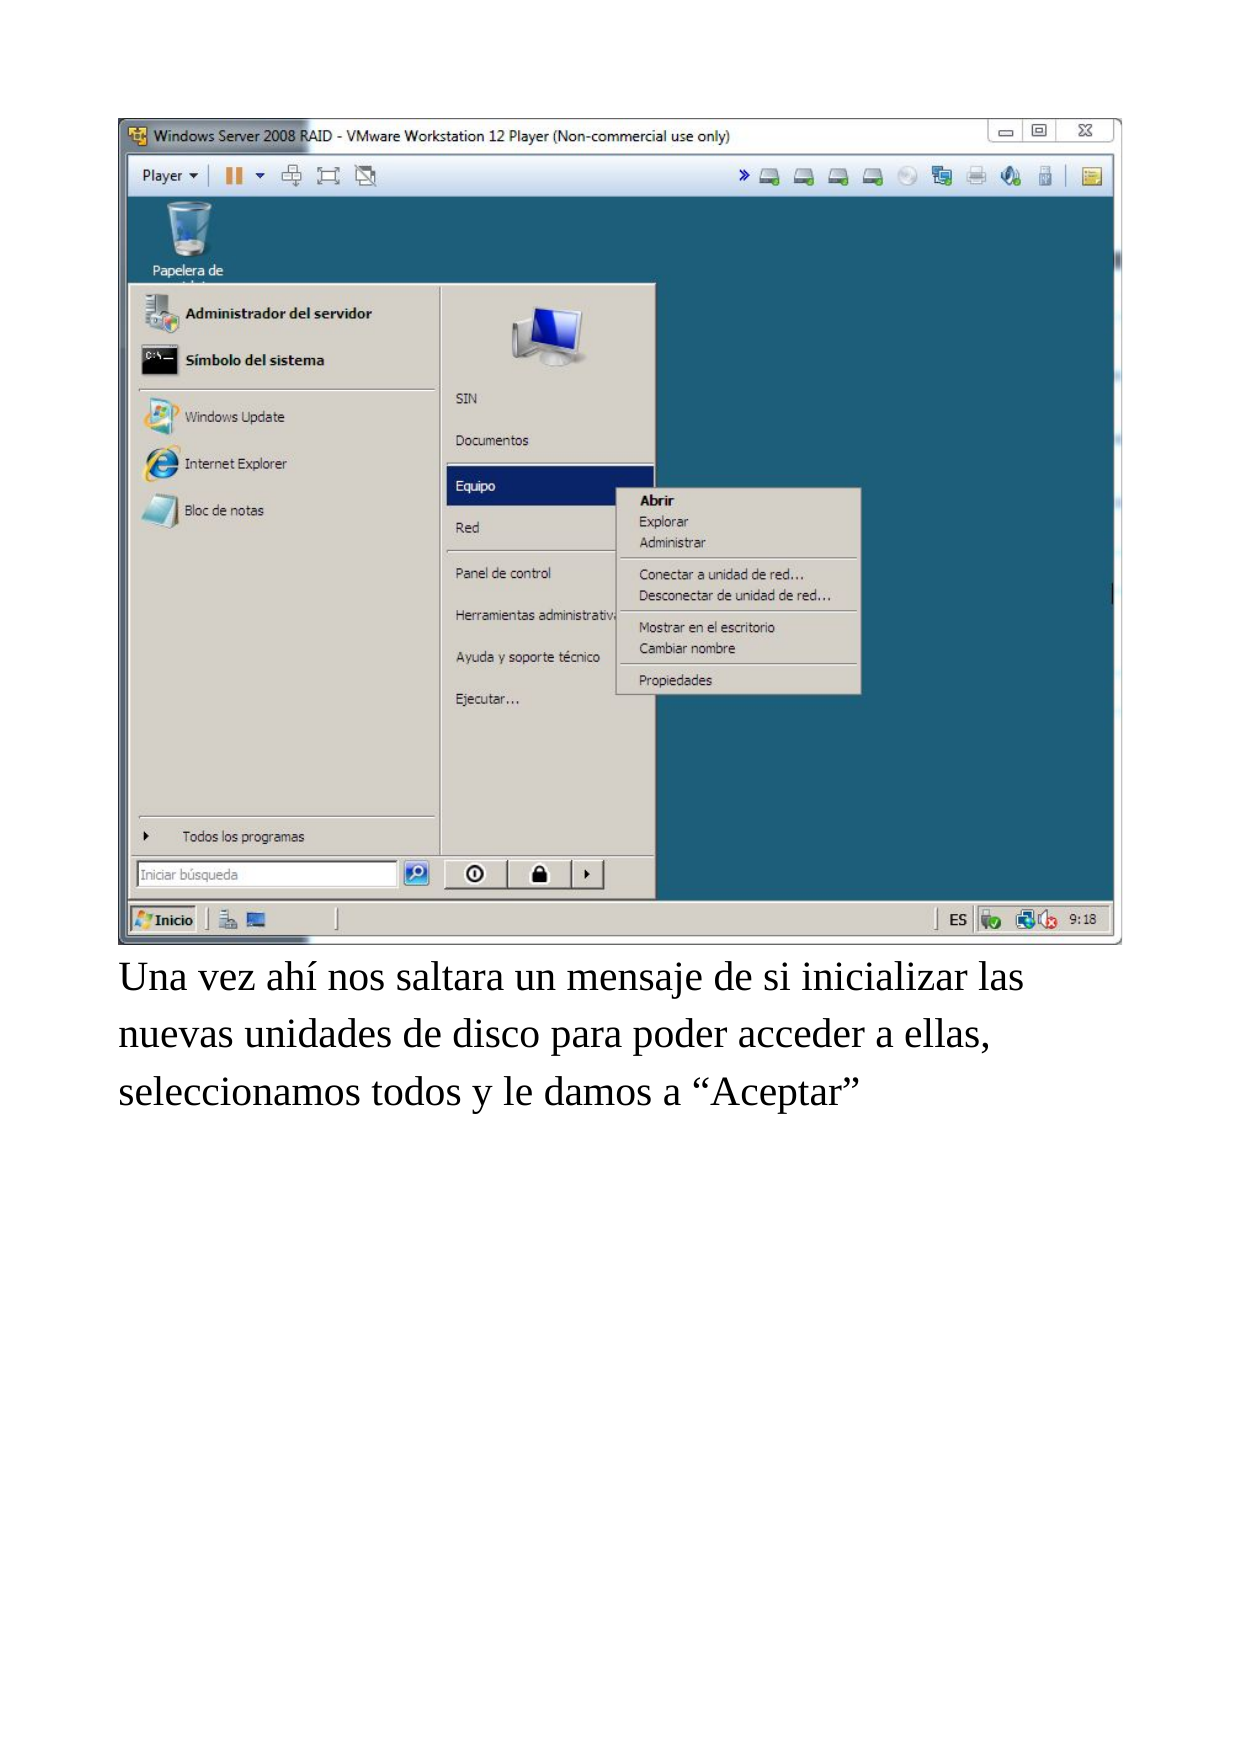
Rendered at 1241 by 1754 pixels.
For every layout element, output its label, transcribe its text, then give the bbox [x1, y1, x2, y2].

text Una vez ahí nos saltara un mensaje de si inicializar las nuevas unidades de disco para poder acceder a ellas, seleccionamos todos y le damos a “Aceptar” [118, 951, 1122, 1114]
picture [118, 118, 1123, 945]
